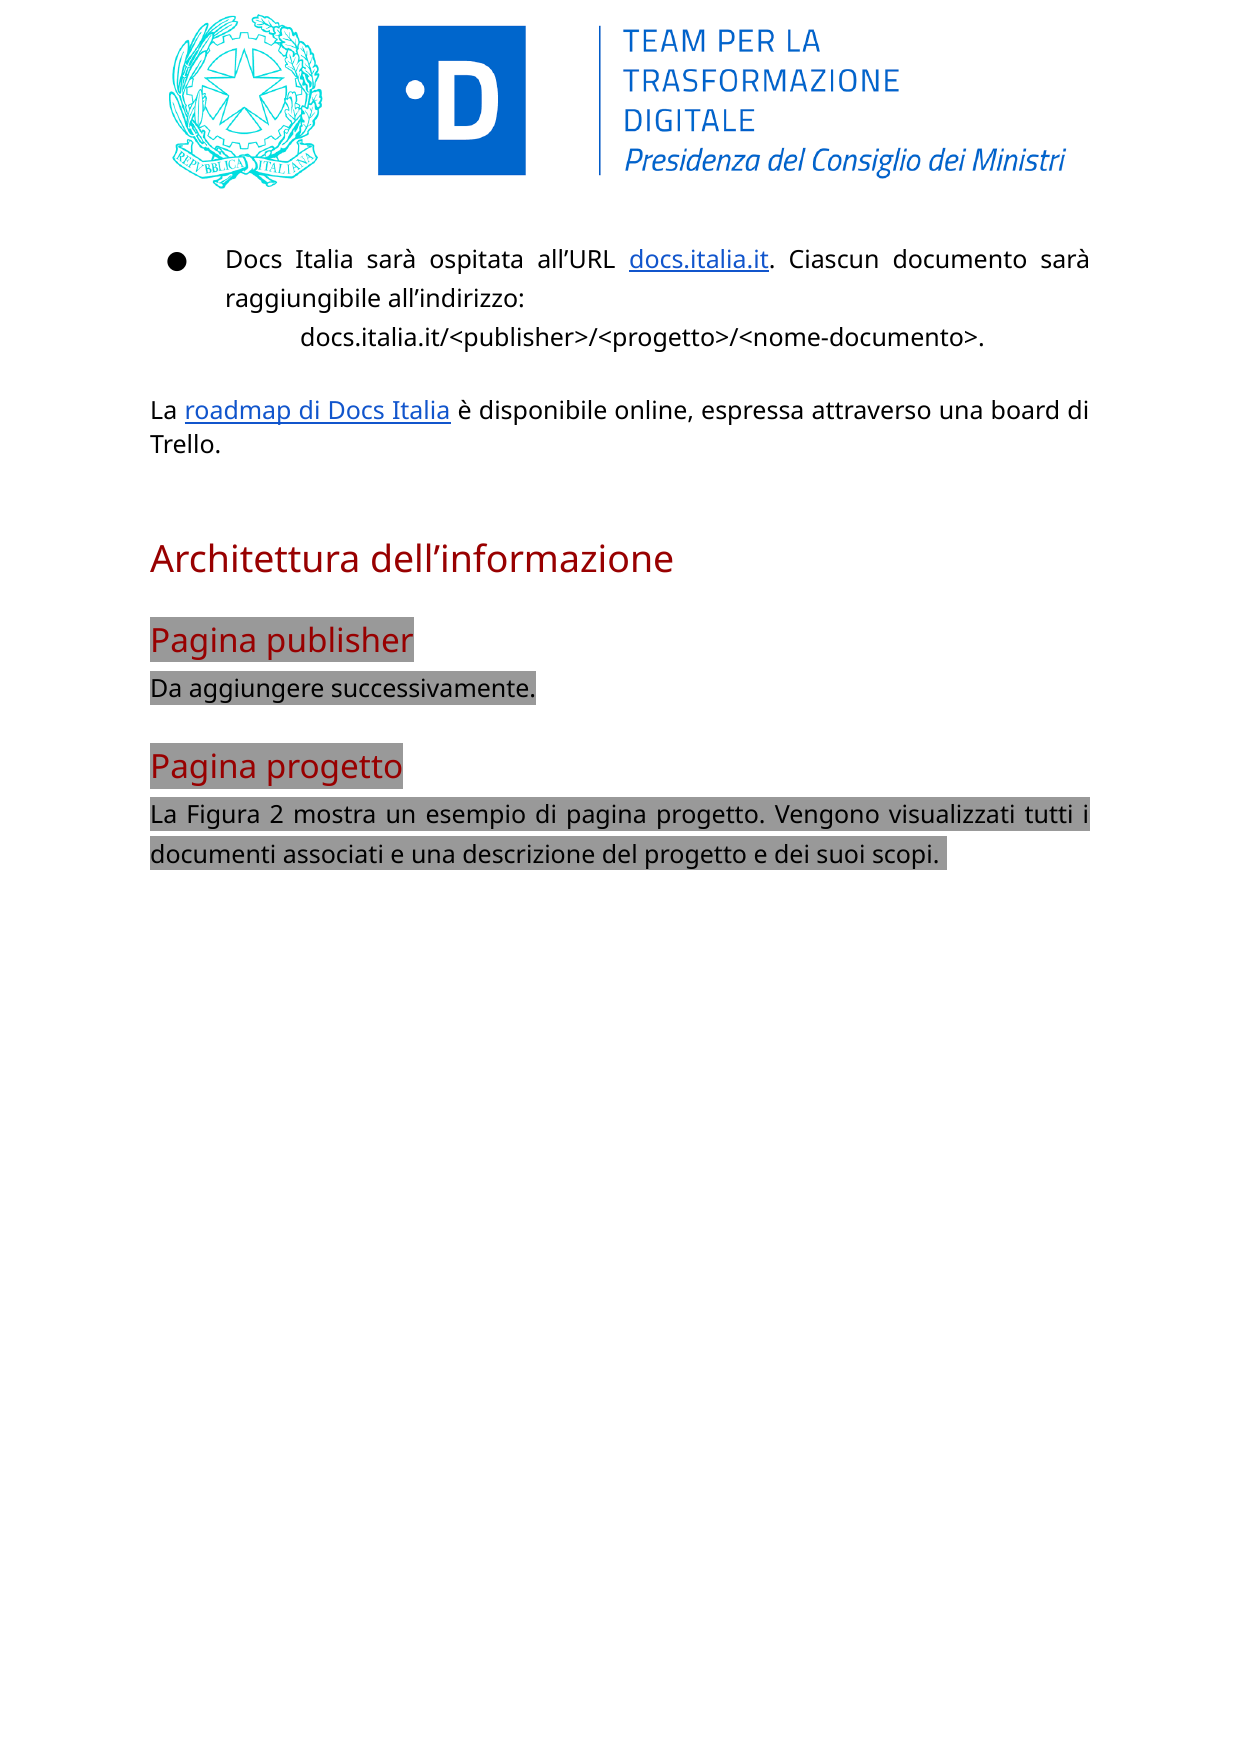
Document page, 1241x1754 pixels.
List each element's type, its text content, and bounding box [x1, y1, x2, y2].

subtitle Pagina publisher [150, 617, 1090, 662]
text docs.italia.it/<publisher>/<progetto>/<nome-documento>. [225, 320, 1090, 354]
text La Figura 2 mostra un esempio di pagina progetto. Vengono visualizzati tutti i documenti associati e una descrizione del progetto e dei suoi scopi. [150, 797, 1090, 870]
subtitle Pagina progetto [150, 743, 1090, 789]
subtitle Architettura dell’informazione [150, 533, 1090, 584]
picture [150, 0, 1091, 203]
list Docs Italia sarà ospitata all’URL docs.italia.it. Ciascun documento sarà raggiungibile all’indirizzo: [187, 241, 1090, 315]
text Da aggiungere successivamente. [150, 671, 1090, 705]
text La roadmap di Docs Italia è disponibile online, espressa attraverso una board di Trello. [150, 393, 1090, 461]
